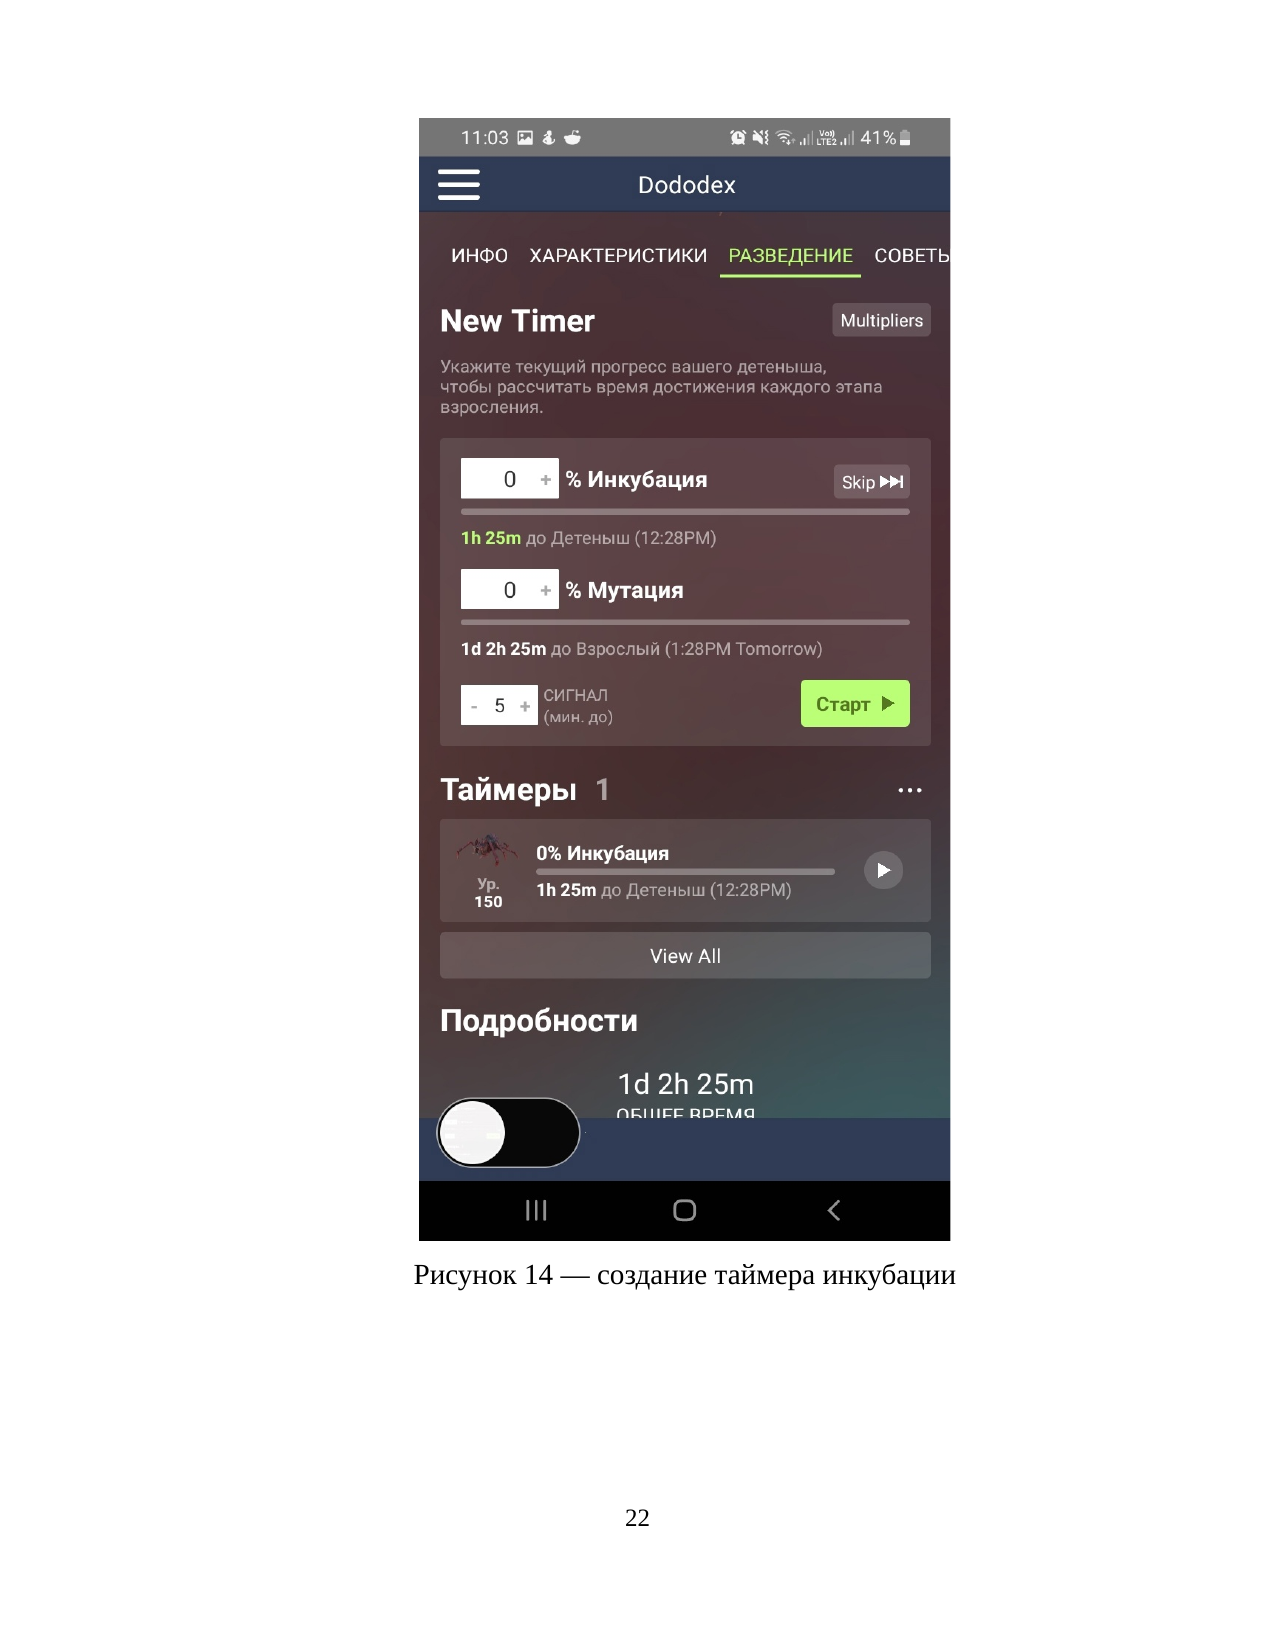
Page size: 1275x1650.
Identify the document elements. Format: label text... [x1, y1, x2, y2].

picture [419, 118, 951, 1241]
list Рисунок 14 — создание таймера инкубации [165, 1257, 1157, 1291]
